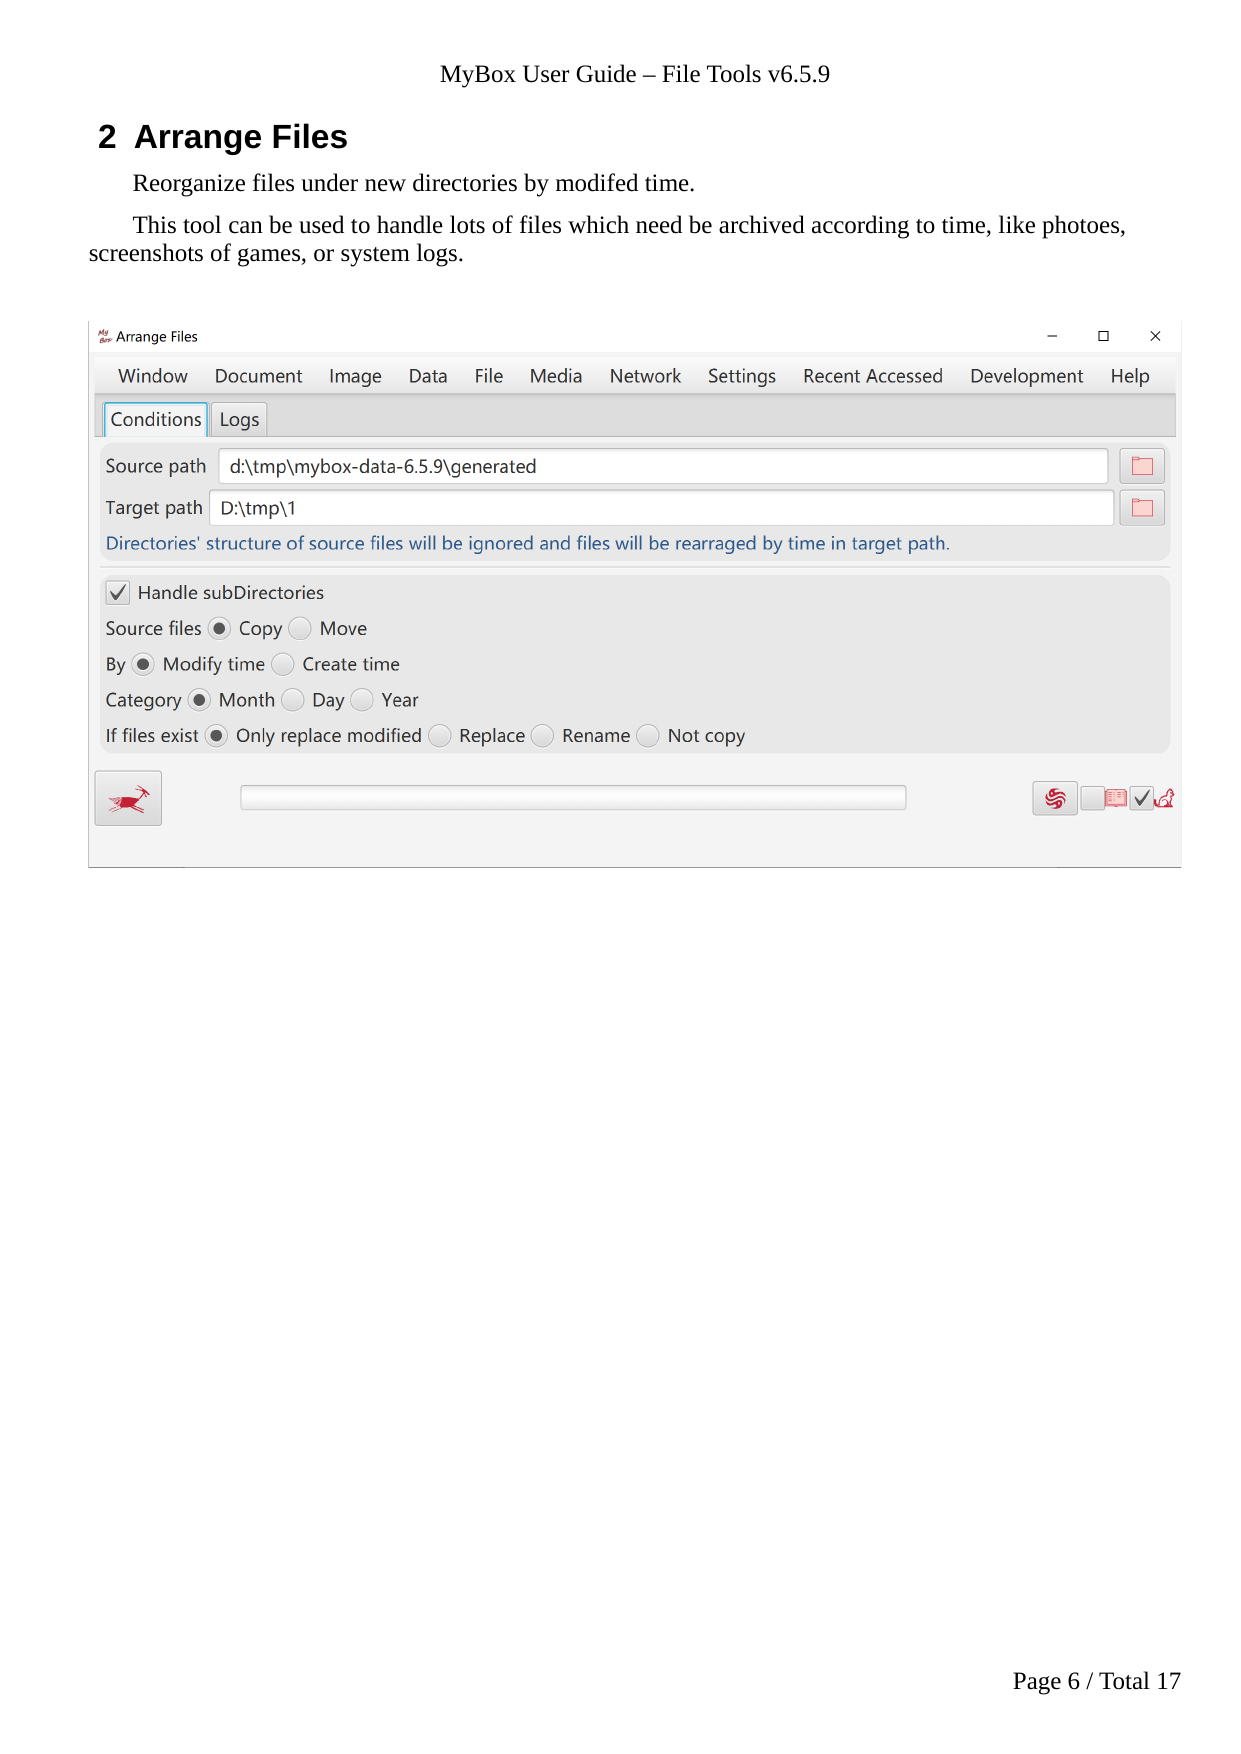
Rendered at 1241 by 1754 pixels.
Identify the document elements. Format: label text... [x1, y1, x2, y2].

text Reorganize files under new directories by modifed time. [88, 168, 1181, 197]
subtitle Arrange Files [88, 117, 1181, 156]
text This tool can be used to handle lots of files which need be archived according to time, like photoes, screenshots of games, or system logs. [88, 210, 1181, 267]
picture [88, 321, 1182, 868]
